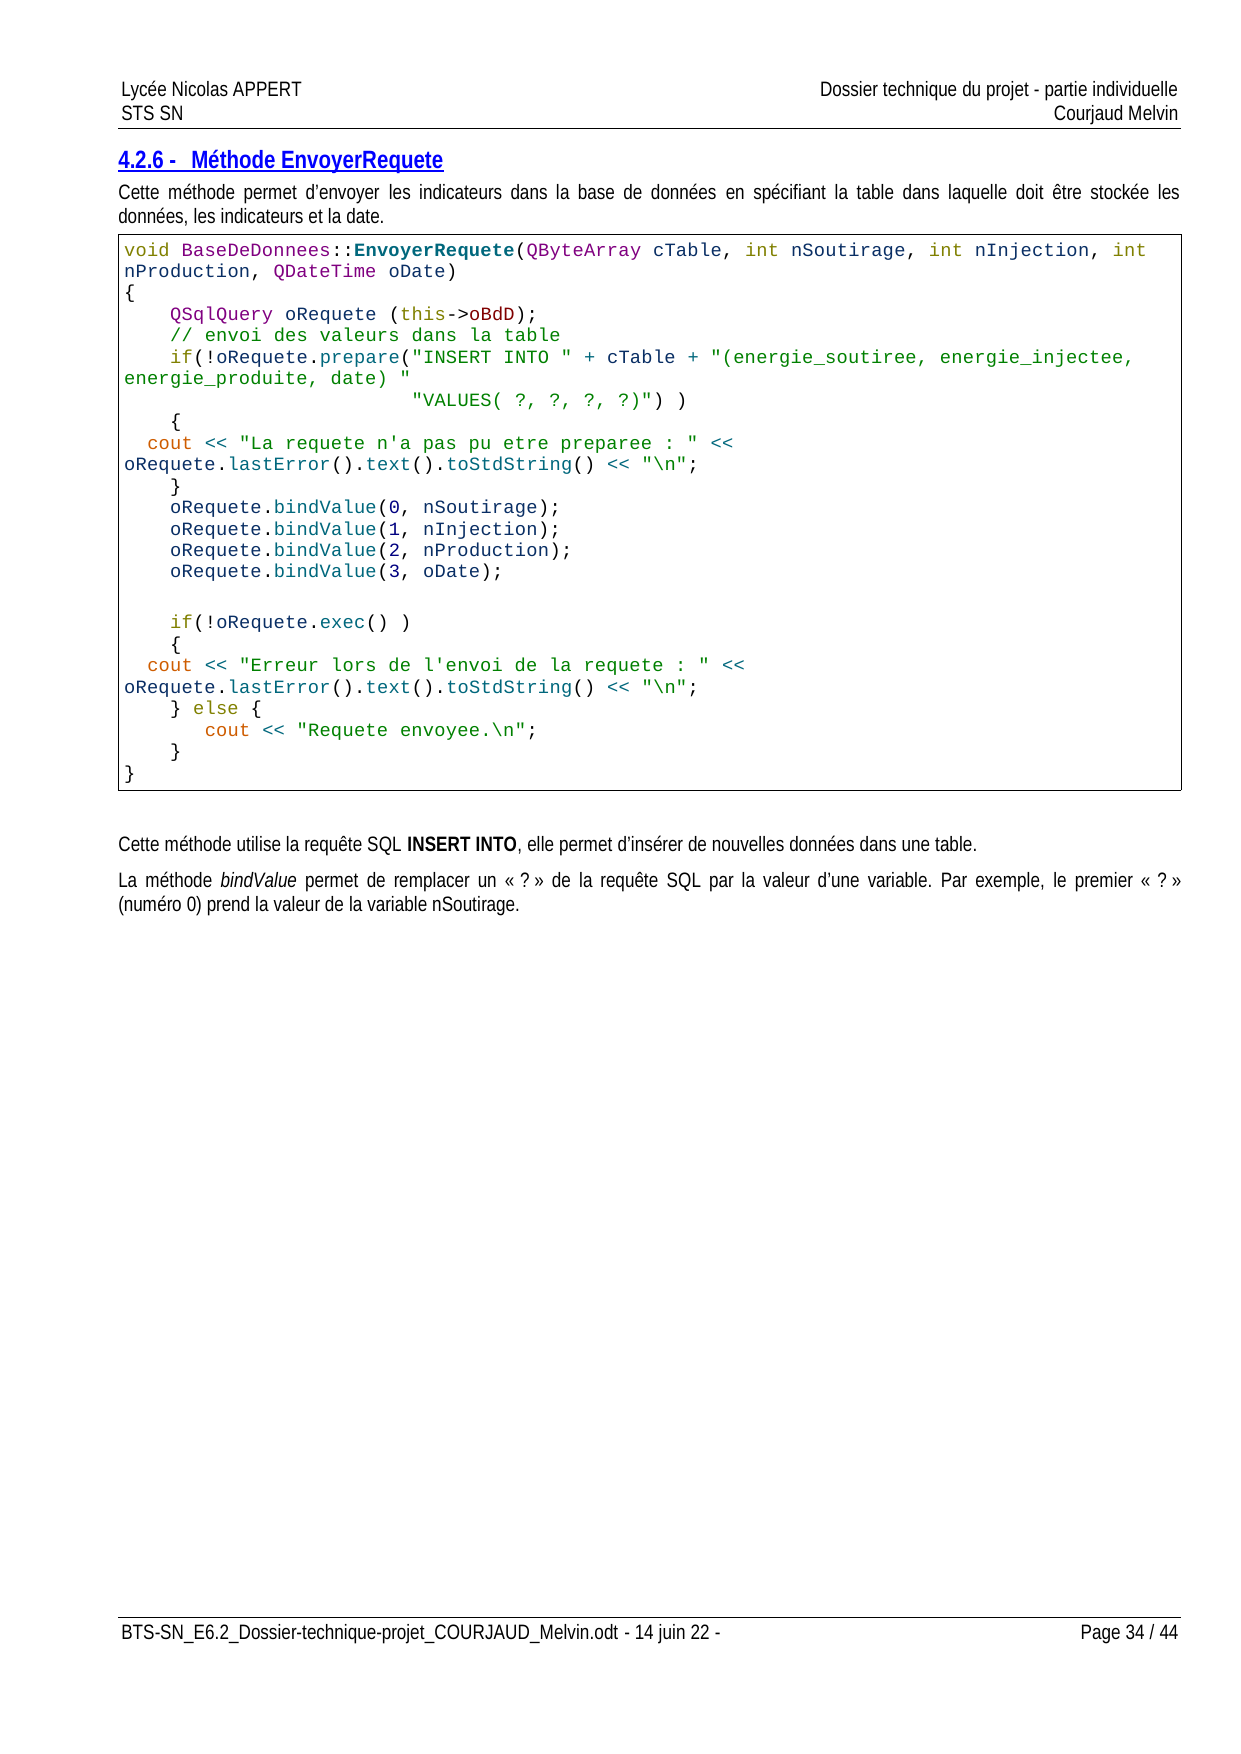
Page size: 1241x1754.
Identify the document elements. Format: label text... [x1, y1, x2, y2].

text Cette méthode permet d’envoyer les indicateurs dans la base de données en spécifiant la table dans laquelle doit être stockée les données, les indicateurs et la date. [118, 180, 1181, 228]
text Cette méthode utilise la requête SQL INSERT INTO, elle permet d’insérer de nouvelles données dans une table. [118, 832, 1181, 856]
table_header void BaseDeDonnees::EnvoyerRequete(QByteArray cTable, int nSoutirage, int nInjection, int nProduction, QDateTime oDate) { QSqlQuery oRequete (this->oBdD); // envoi des valeurs dans la table if(!oRequete.prepare("INSERT INTO " + cTable + "(energie_soutiree, energie_injectee, energie_produite, date) " "VALUES( ?, ?, ?, ?)") ) { cout << "La requete n'a pas pu etre preparee : " << oRequete.lastError().text().toStdString() << "\n"; } oRequete.bindValue(0, nSoutirage); oRequete.bindValue(1, nInjection); oRequete.bindValue(2, nProduction); oRequete.bindValue(3, oDate); if(!oRequete.exec() ) { cout << "Erreur lors de l'envoi de la requete : " << oRequete.lastError().text().toStdString() << "\n"; } else { cout << "Requete envoyee.\n"; } } [119, 235, 1181, 790]
subtitle Méthode EnvoyerRequete [118, 145, 1181, 174]
text La méthode bindValue permet de remplacer un « ? » de la requête SQL par la valeur d’une variable. Par exemple, le premier « ? » (numéro 0) prend la valeur de la variable nSoutirage. [118, 868, 1181, 916]
